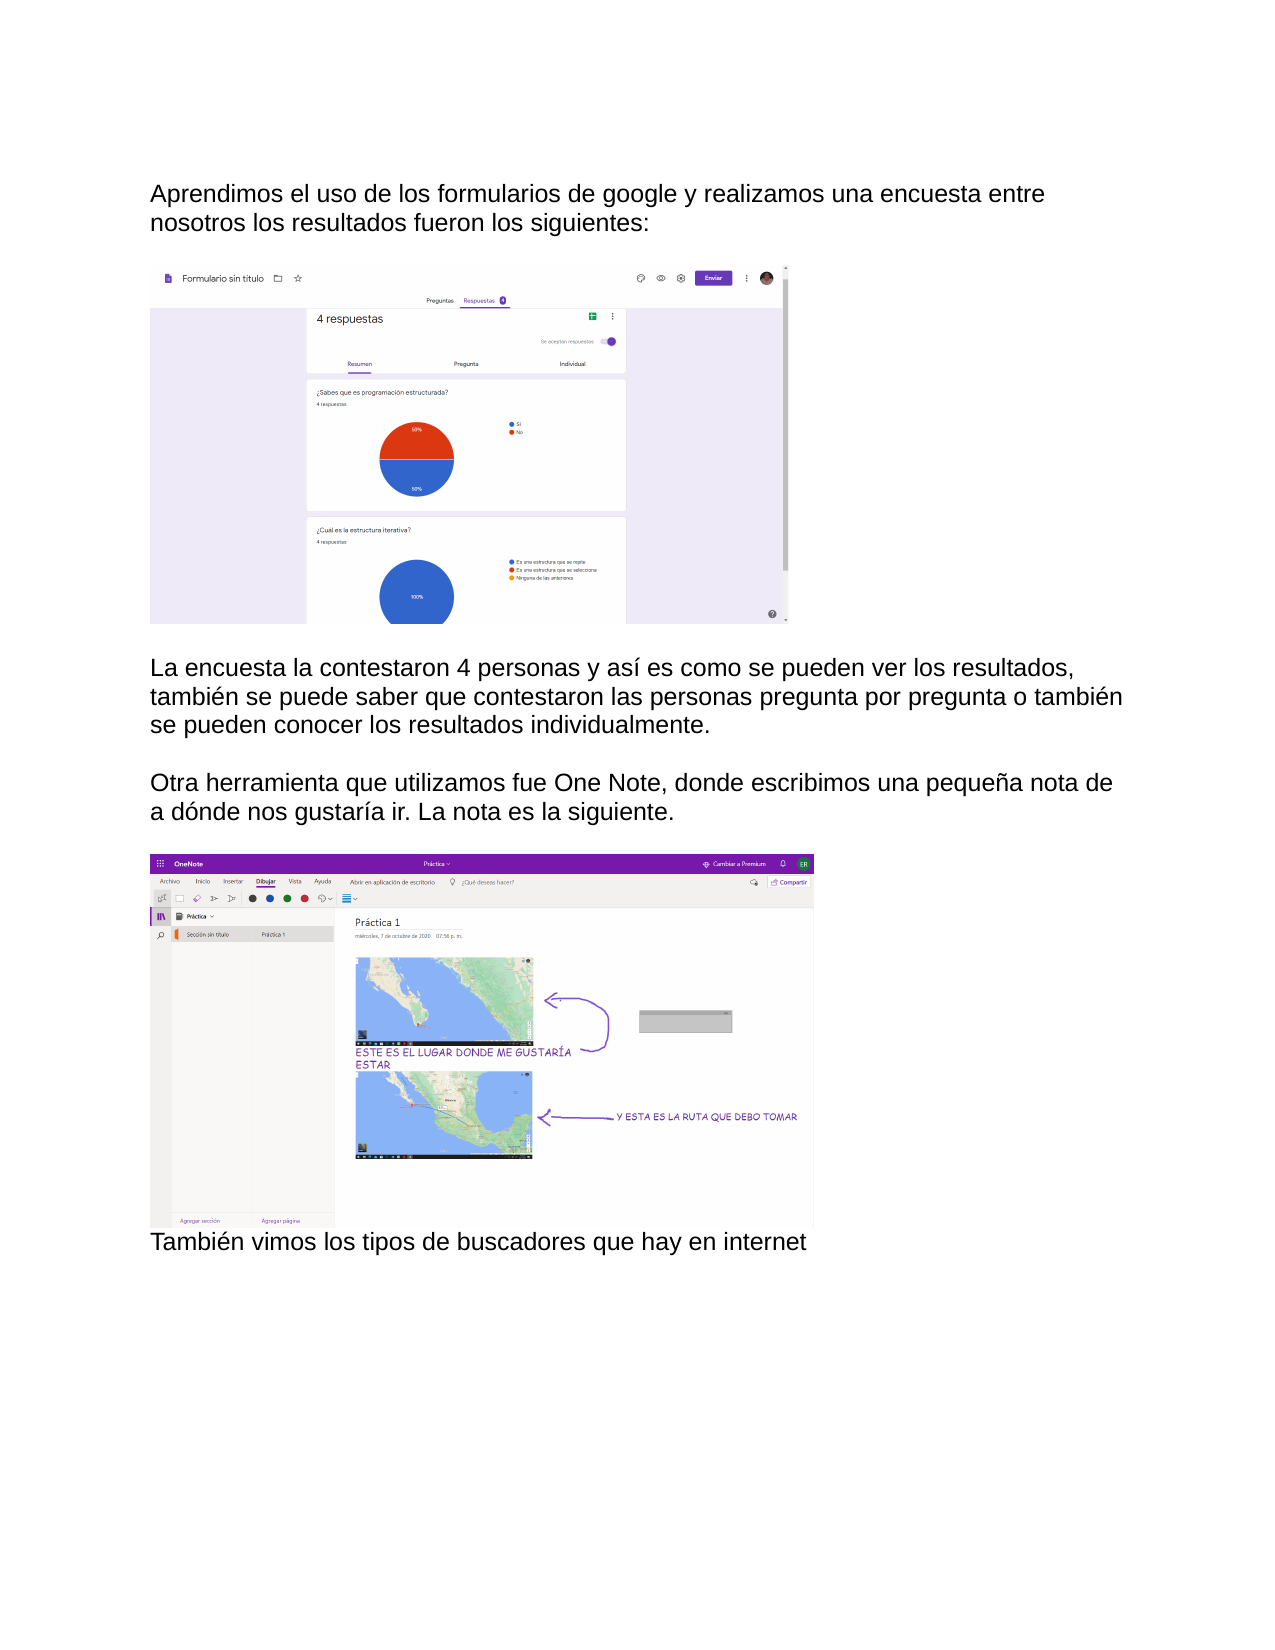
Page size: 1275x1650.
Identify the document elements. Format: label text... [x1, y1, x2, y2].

text La encuesta la contestaron 4 personas y así es como se pueden ver los resultados, también se puede saber que contestaron las personas pregunta por pregunta o también se pueden conocer los resultados individualmente. [150, 653, 1125, 739]
text También vimos los tipos de buscadores que hay en internet [150, 1227, 1125, 1256]
text Otra herramienta que utilizamos fue One Note, donde escribimos una pequeña nota de a dónde nos gustaría ir. La nota es la siguiente. [150, 768, 1125, 825]
text Aprendimos el uso de los formularios de google y realizamos una encuesta entre nosotros los resultados fueron los siguientes: [150, 179, 1125, 236]
